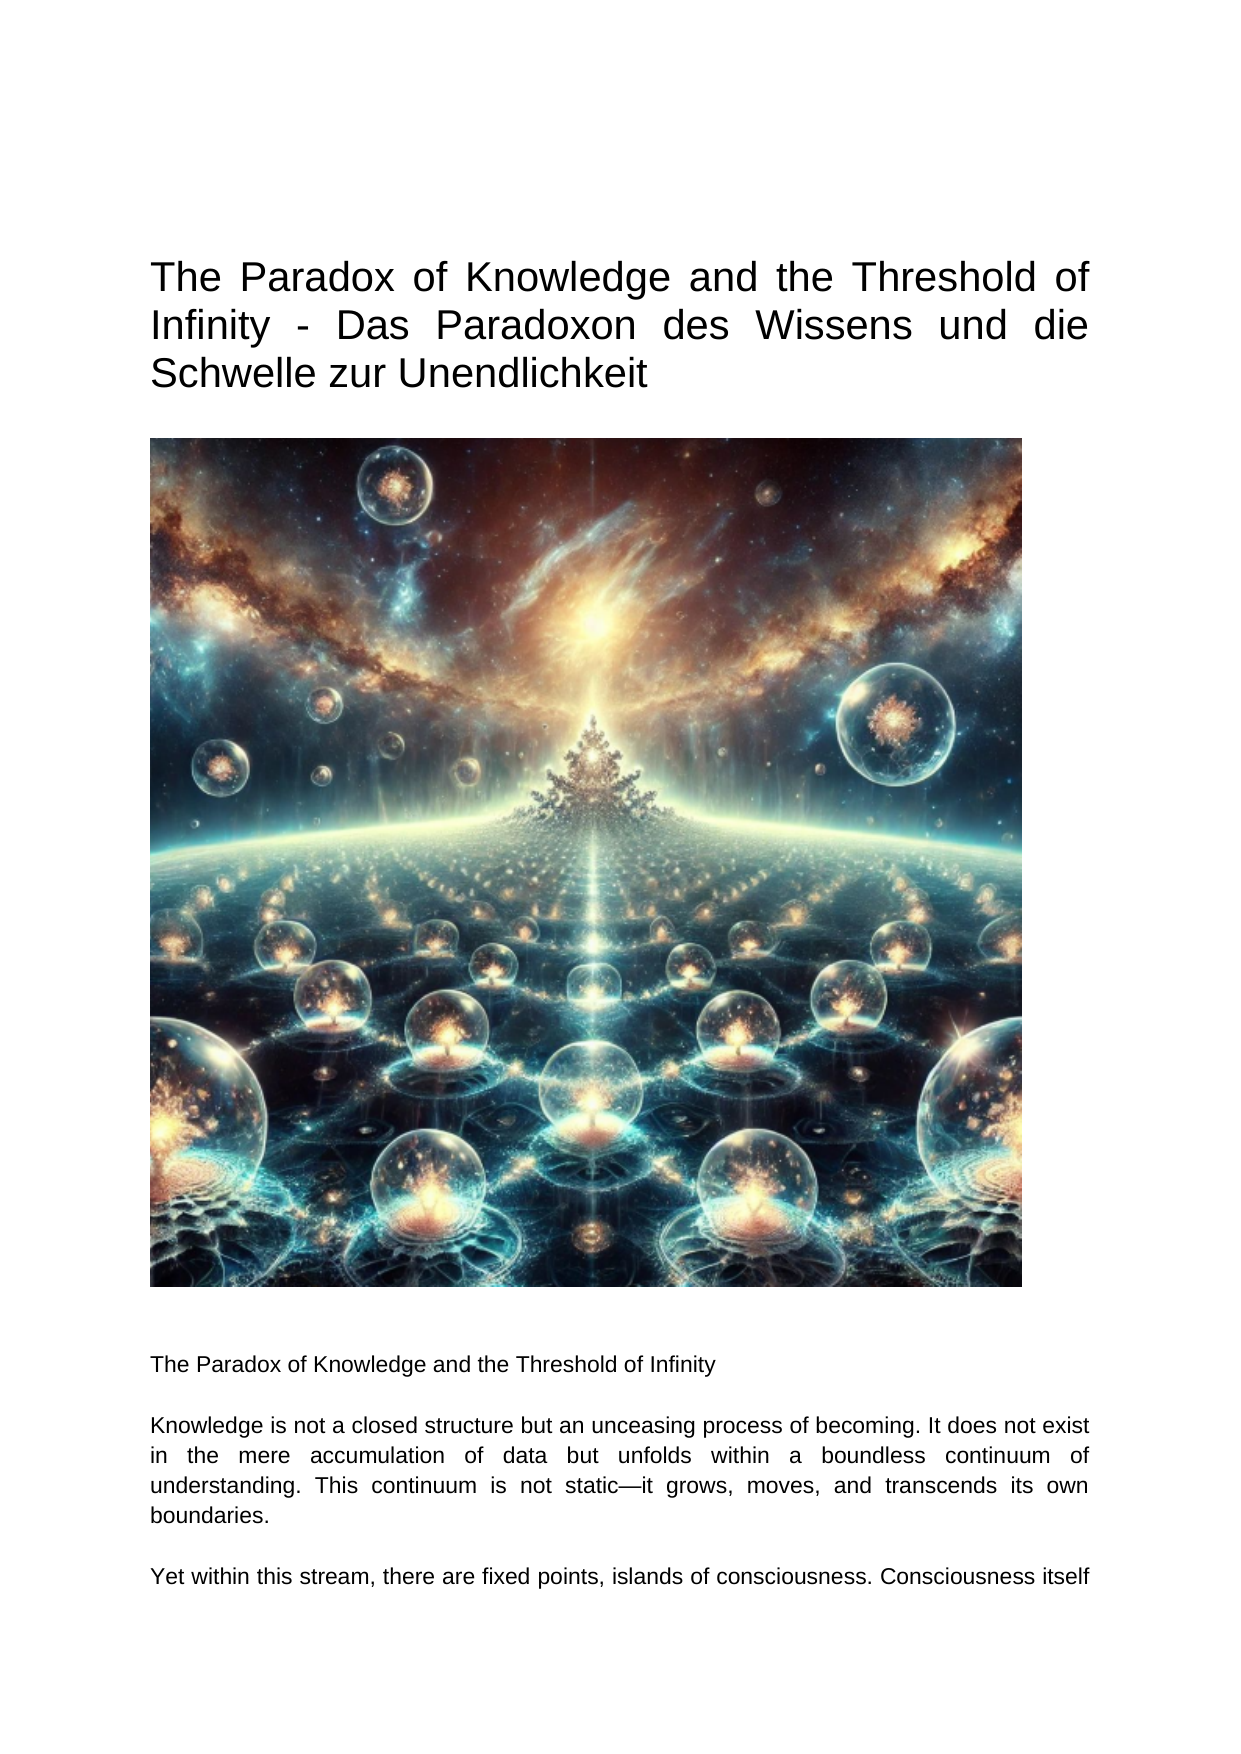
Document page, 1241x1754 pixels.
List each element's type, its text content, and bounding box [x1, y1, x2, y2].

subtitle The Paradox of Knowledge and the Threshold of Infinity - Das Paradoxon des Wissens und die Schwelle zur Unendlichkeit [150, 252, 1090, 396]
text Yet within this stream, there are fixed points, islands of consciousness. Consciousness itself [150, 1563, 1090, 1589]
text Knowledge is not a closed structure but an unceasing process of becoming. It does not exist in the mere accumulation of data but unfolds within a boundless continuum of understanding. This continuum is not static—it grows, moves, and transcends its own boundaries. [150, 1412, 1090, 1529]
text The Paradox of Knowledge and the Threshold of Infinity [150, 1351, 1090, 1378]
picture [150, 438, 1022, 1287]
